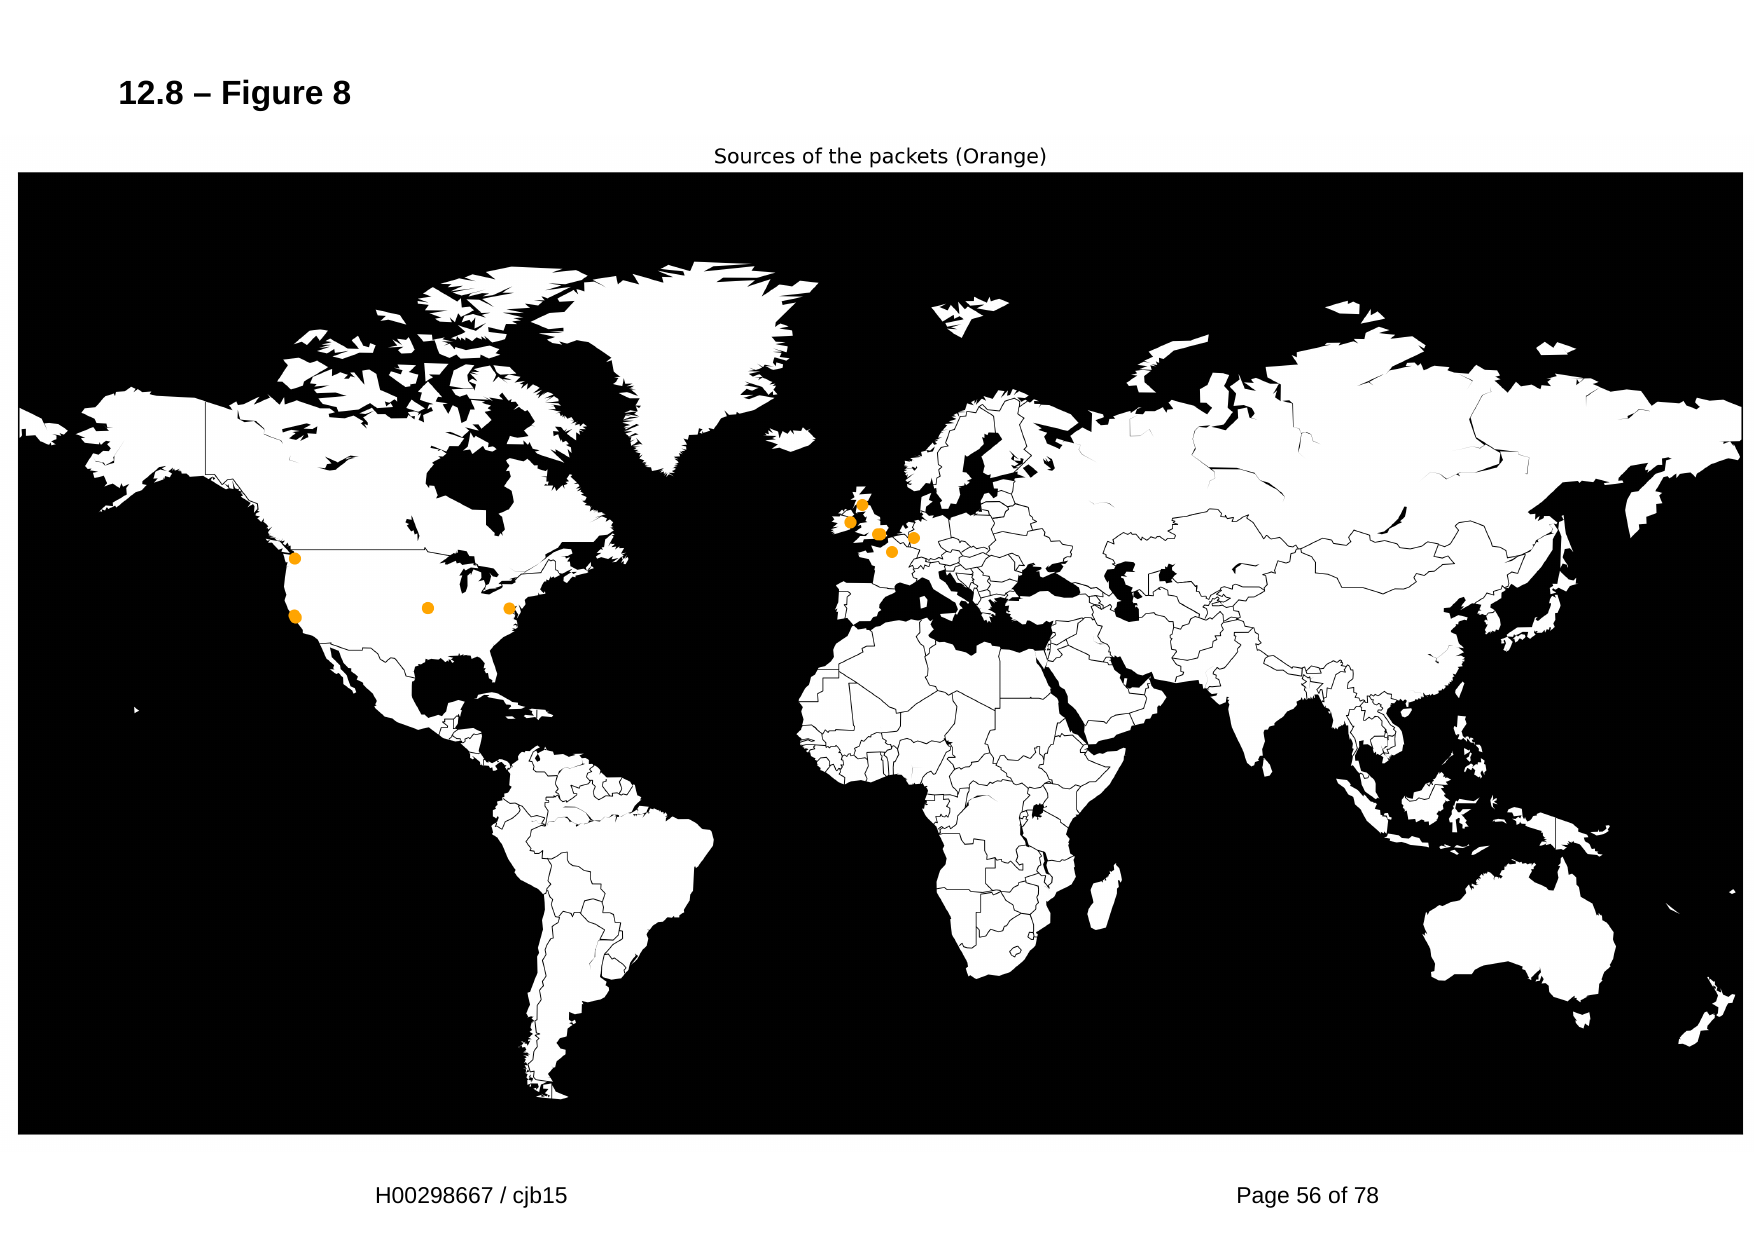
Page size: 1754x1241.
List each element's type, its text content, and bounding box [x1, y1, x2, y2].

picture [0, 135, 1754, 1152]
subtitle 12.8 – Figure 8 [118, 73, 1636, 112]
